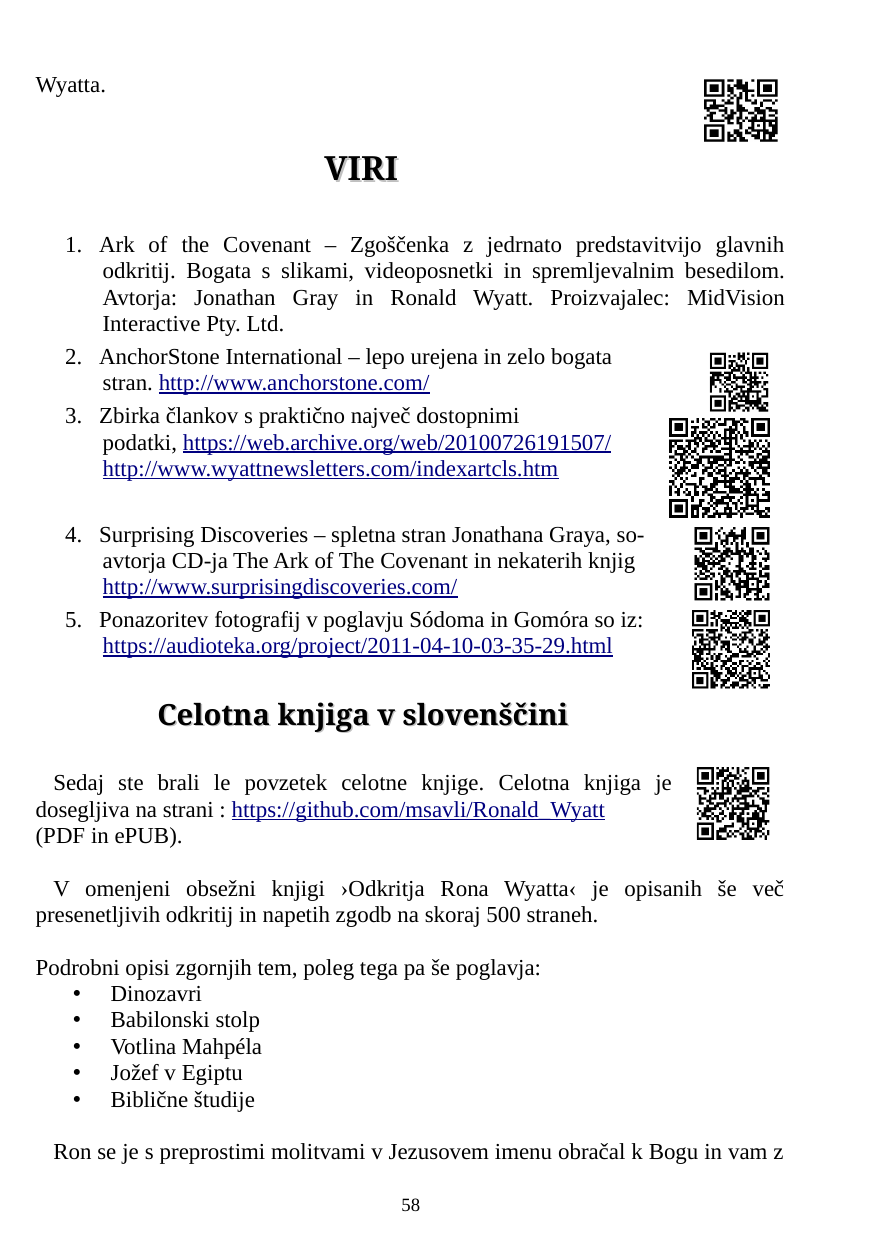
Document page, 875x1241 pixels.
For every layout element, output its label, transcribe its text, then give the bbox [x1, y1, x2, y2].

list Dinozavri [73, 980, 786, 1007]
text V omenjeni obsežni knjigi ›Odkritja Rona Wyatta‹ je opisanih še več presenetljivih odkritij in napetih zgodb na skoraj 500 straneh. [35, 875, 786, 927]
list Babilonski stolp [73, 1007, 786, 1033]
text Wyatta. [35, 71, 786, 97]
list AnchorStone International – lepo urejena in zelo bogata stran. http://www.anchorstone.com/ [65, 343, 786, 396]
picture [709, 352, 769, 412]
list Biblične študije [73, 1086, 786, 1112]
list Jožef v Egiptu [73, 1059, 786, 1086]
picture [666, 414, 774, 521]
list Ponazoritev fotografij v poglavju Sódoma in Gomóra so iz: https://audioteka.org/project/2011-04-10-03-35-29.html [65, 606, 786, 659]
subtitle Celotna knjiga v slovenščini [35, 694, 786, 734]
list Zbirka člankov s praktično največ dostopnimi podatki, https://web.archive.org/web/20100726191507/ http://www.wyattnewsletters.com/indexartcls.htm [65, 402, 786, 481]
picture [690, 607, 772, 690]
text Ron se je s preprostimi molitvami v Jezusovem imenu obračal k Bogu in vam z [35, 1138, 786, 1165]
list Votlina Mahpéla [73, 1033, 786, 1059]
list Ark of the Covenant – Zgoščenka z jedrnato predstavitvijo glavnih odkritij. Bogata s slikami, videoposnetki in spremljevalnim besedilom. Avtorja: Jonathan Gray in Ronald Wyatt. Proizvajalec: MidVision Interactive Pty. Ltd. [65, 231, 786, 337]
text Sedaj ste brali le povzetek celotne knjige. Celotna knjiga je dosegljiva na strani : https://github.com/msavli/Ronald_Wyatt (PDF in ePUB). [35, 769, 786, 848]
subtitle Viri [35, 144, 786, 190]
picture [703, 78, 779, 142]
list Podrobni opisi zgornjih tem, poleg tega pa še poglavja: [35, 954, 786, 980]
picture [696, 766, 770, 840]
list Surprising Discoveries – spletna stran Jonathana Graya, so-avtorja CD-ja The Ark of The Covenant in nekaterih knjig http://www.surprisingdiscoveries.com/ [65, 521, 786, 600]
picture [693, 525, 771, 602]
